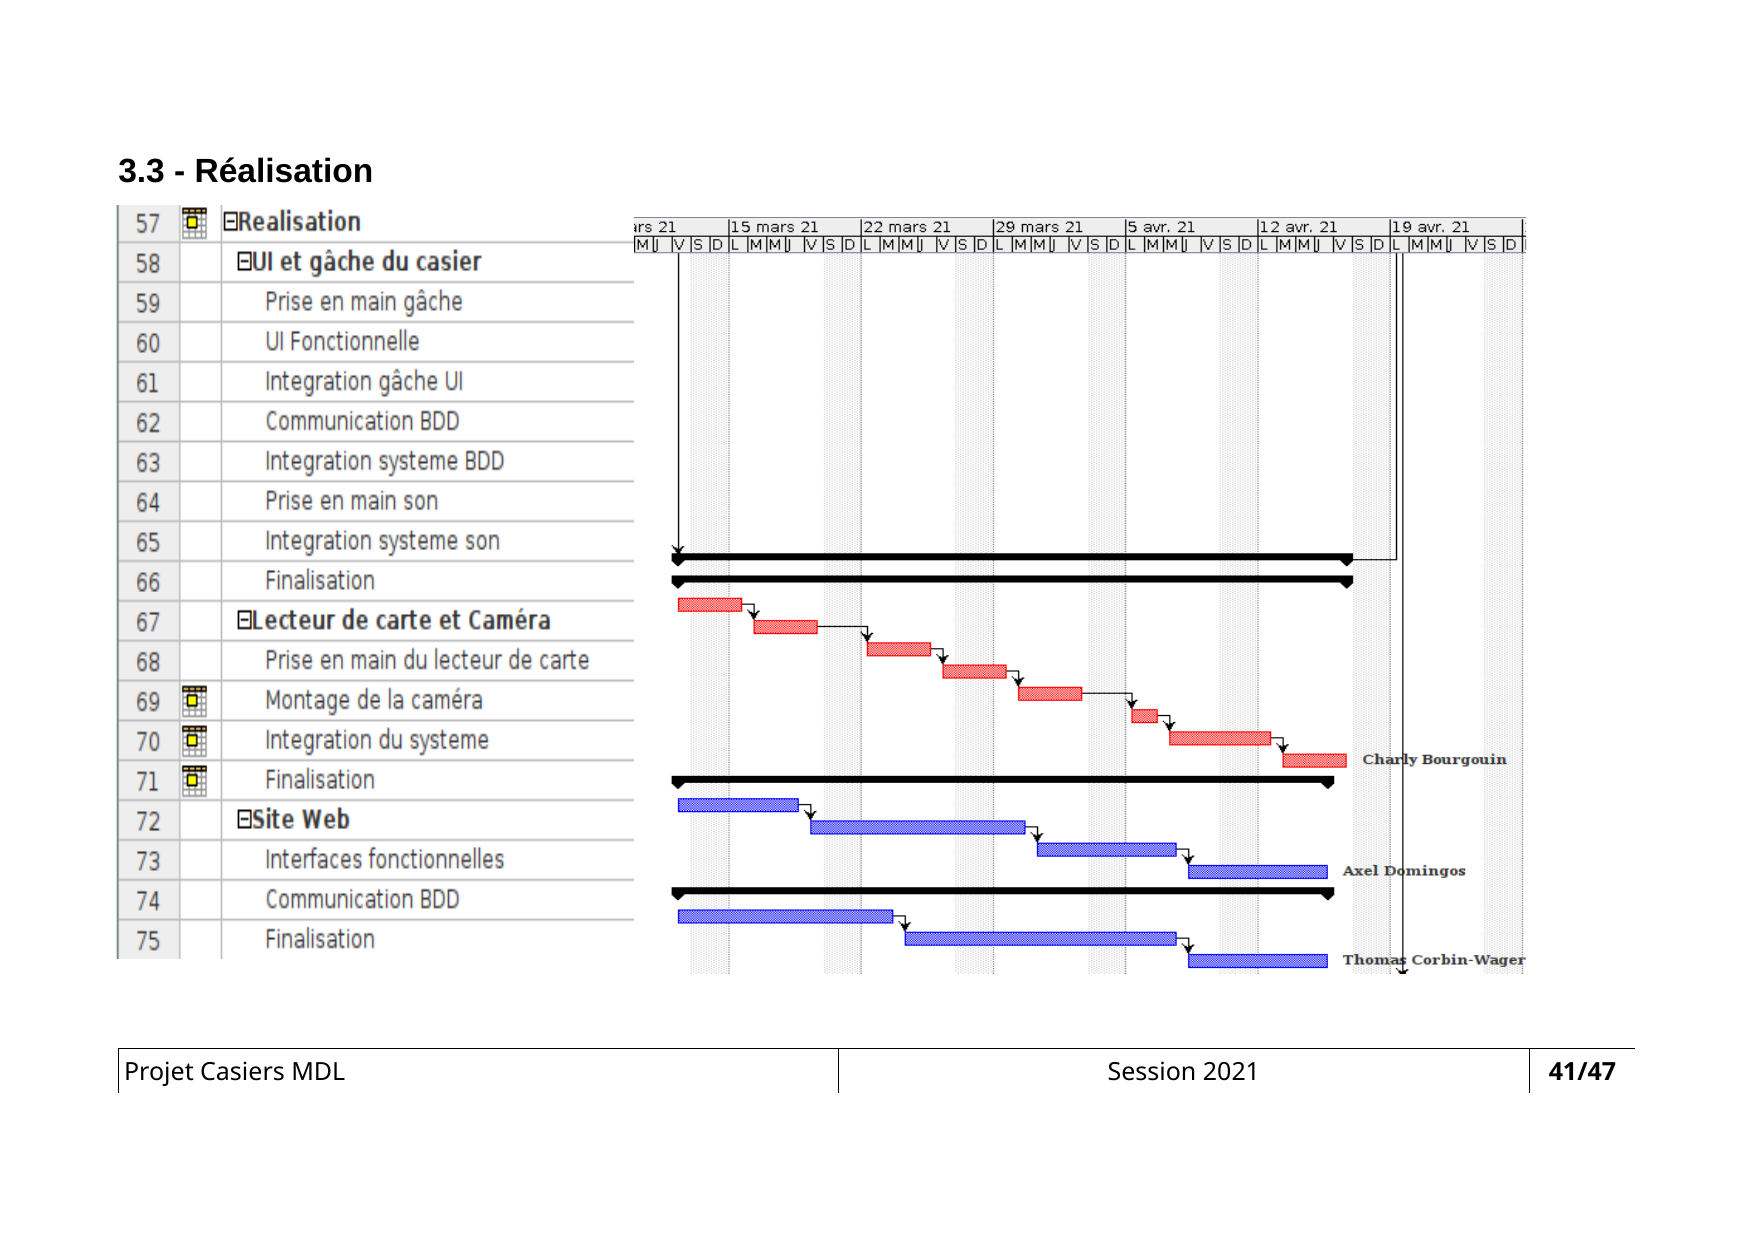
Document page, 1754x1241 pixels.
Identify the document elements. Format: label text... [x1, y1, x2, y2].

subtitle 3.3 - Réalisation [118, 151, 1636, 190]
picture [116, 205, 1527, 974]
